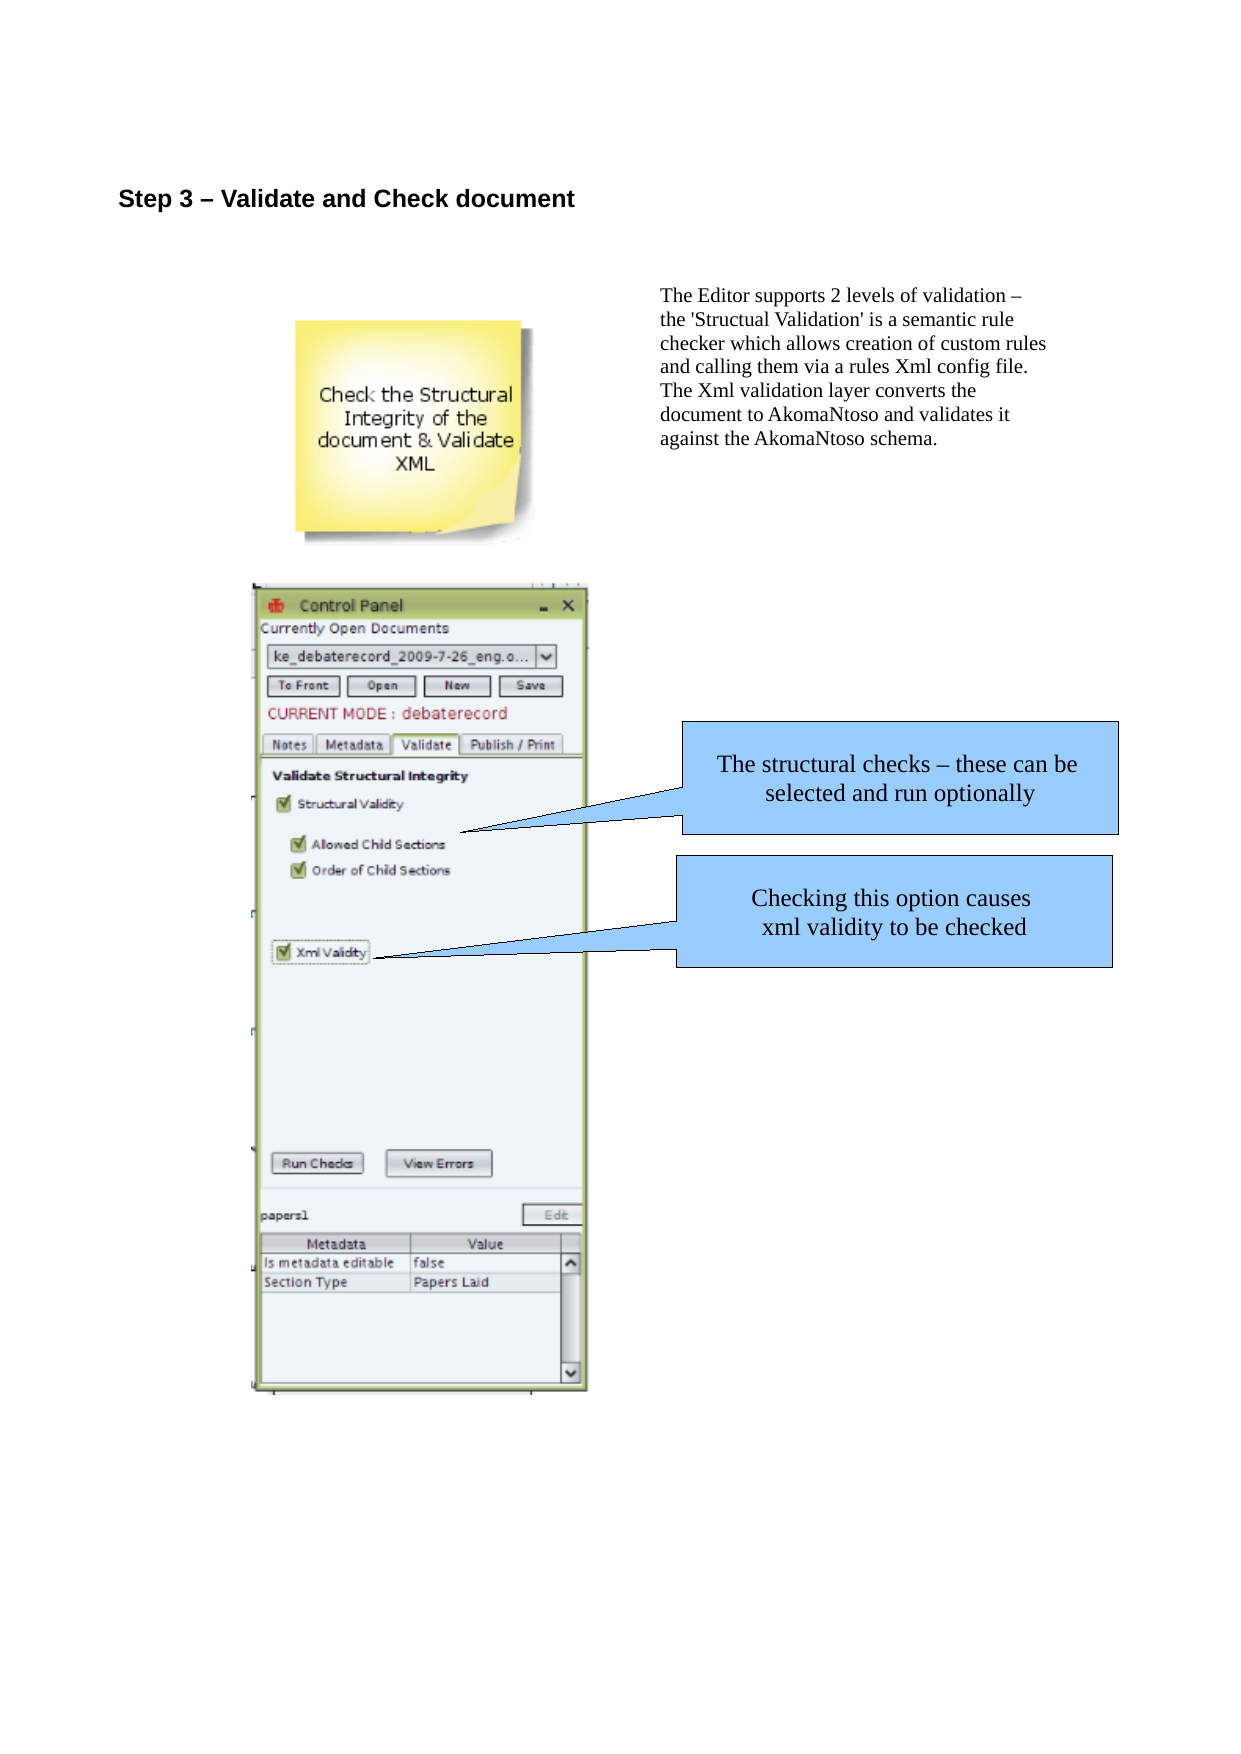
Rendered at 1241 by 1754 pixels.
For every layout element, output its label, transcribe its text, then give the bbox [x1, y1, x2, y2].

subtitle Step 3 – Validate and Check document [118, 184, 1122, 213]
picture [251, 302, 595, 1395]
